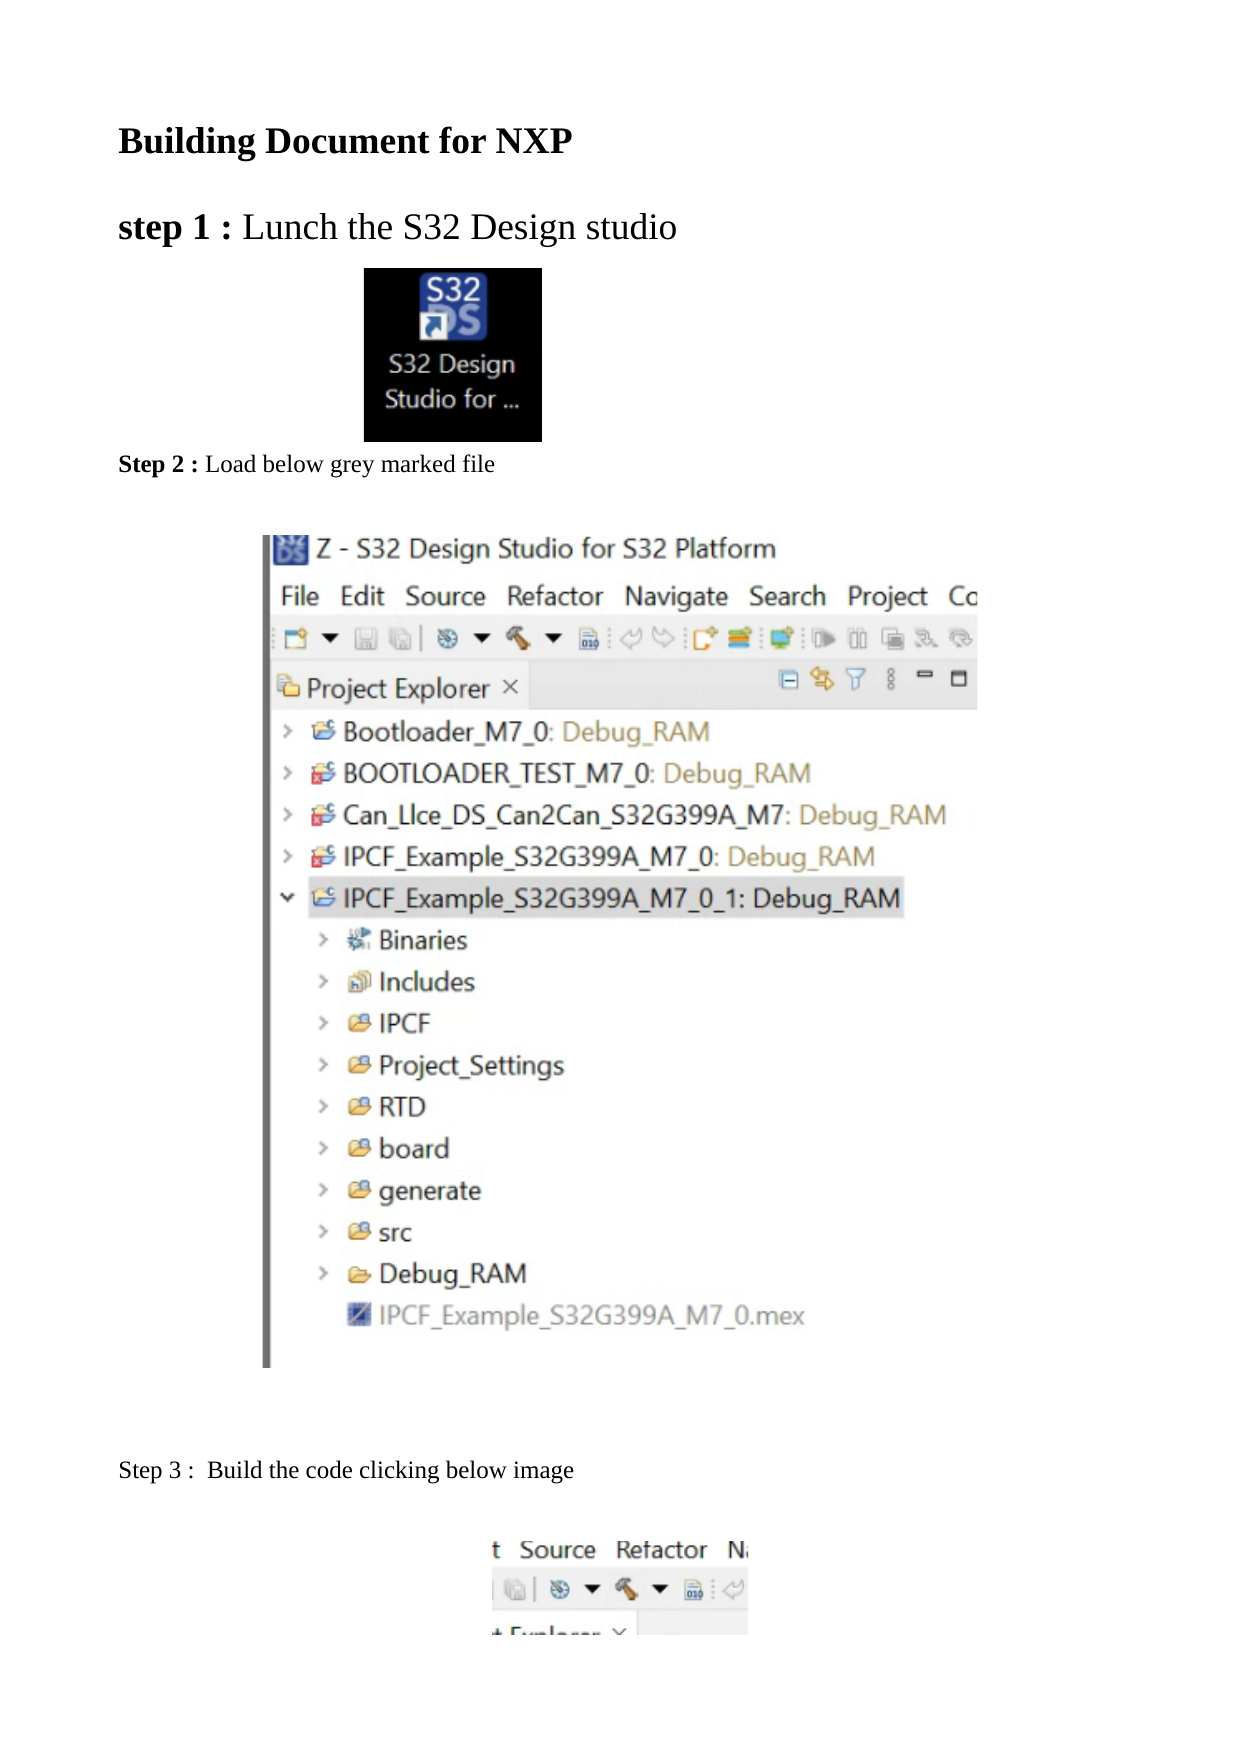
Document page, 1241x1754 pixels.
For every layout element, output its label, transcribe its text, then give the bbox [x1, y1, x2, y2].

picture [262, 535, 978, 1368]
text Step 2 : Load below grey marked file [118, 449, 1122, 477]
picture [363, 268, 542, 442]
picture [492, 1541, 749, 1635]
text Building Document for NXP step 1 : Lunch the S32 Design studio [118, 118, 1122, 305]
text Step 3 : Build the code clicking below image [118, 1455, 1122, 1484]
